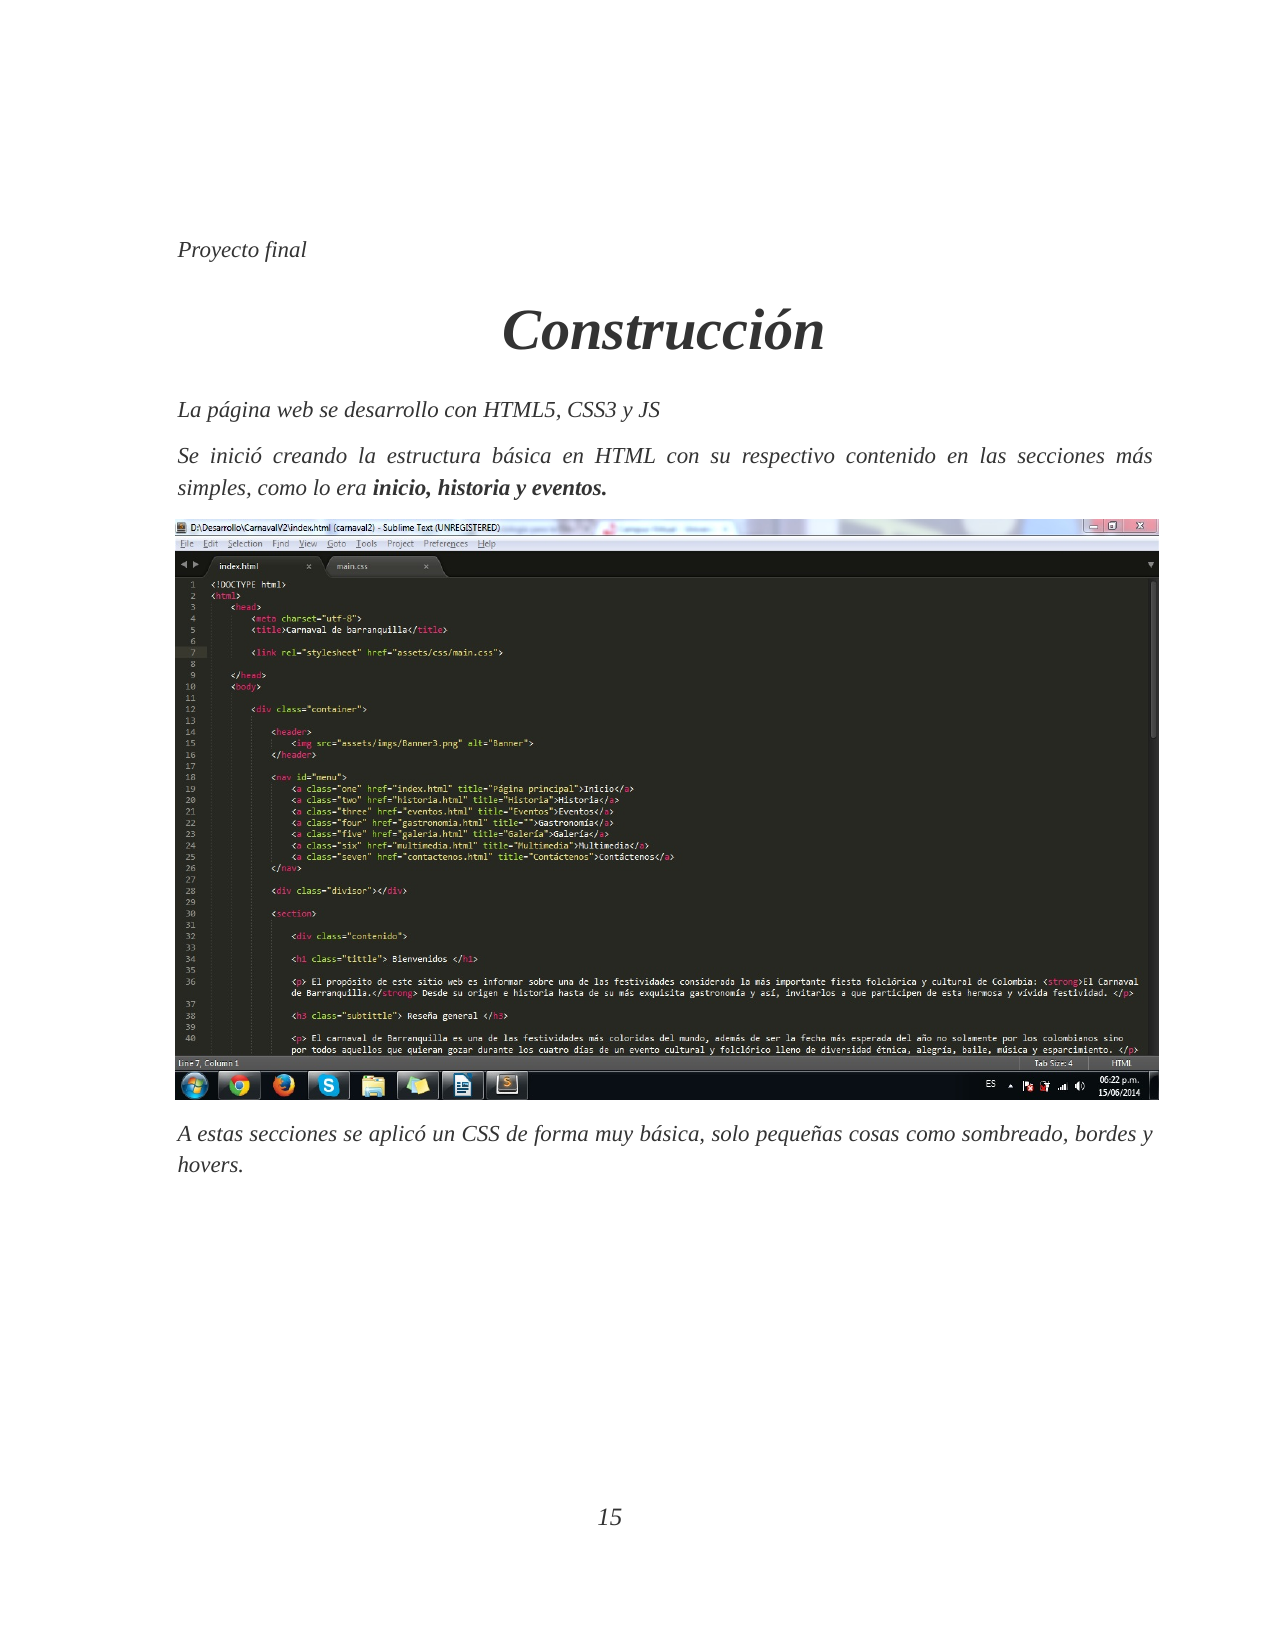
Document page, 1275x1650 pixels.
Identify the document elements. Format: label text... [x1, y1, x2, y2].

text A estas secciones se aplicó un CSS de forma muy básica, solo pequeñas cosas como sombreado, bordes y hovers. [177, 1120, 1157, 1178]
text Se inició creando la estructura básica en HTML con su respectivo contenido en las secciones más simples, como lo era inicio, historia y eventos. [177, 442, 1157, 500]
text La página web se desarrollo con HTML5, CSS3 y JS [177, 396, 1157, 422]
picture [175, 519, 1159, 1100]
title Construcción [177, 295, 1157, 362]
